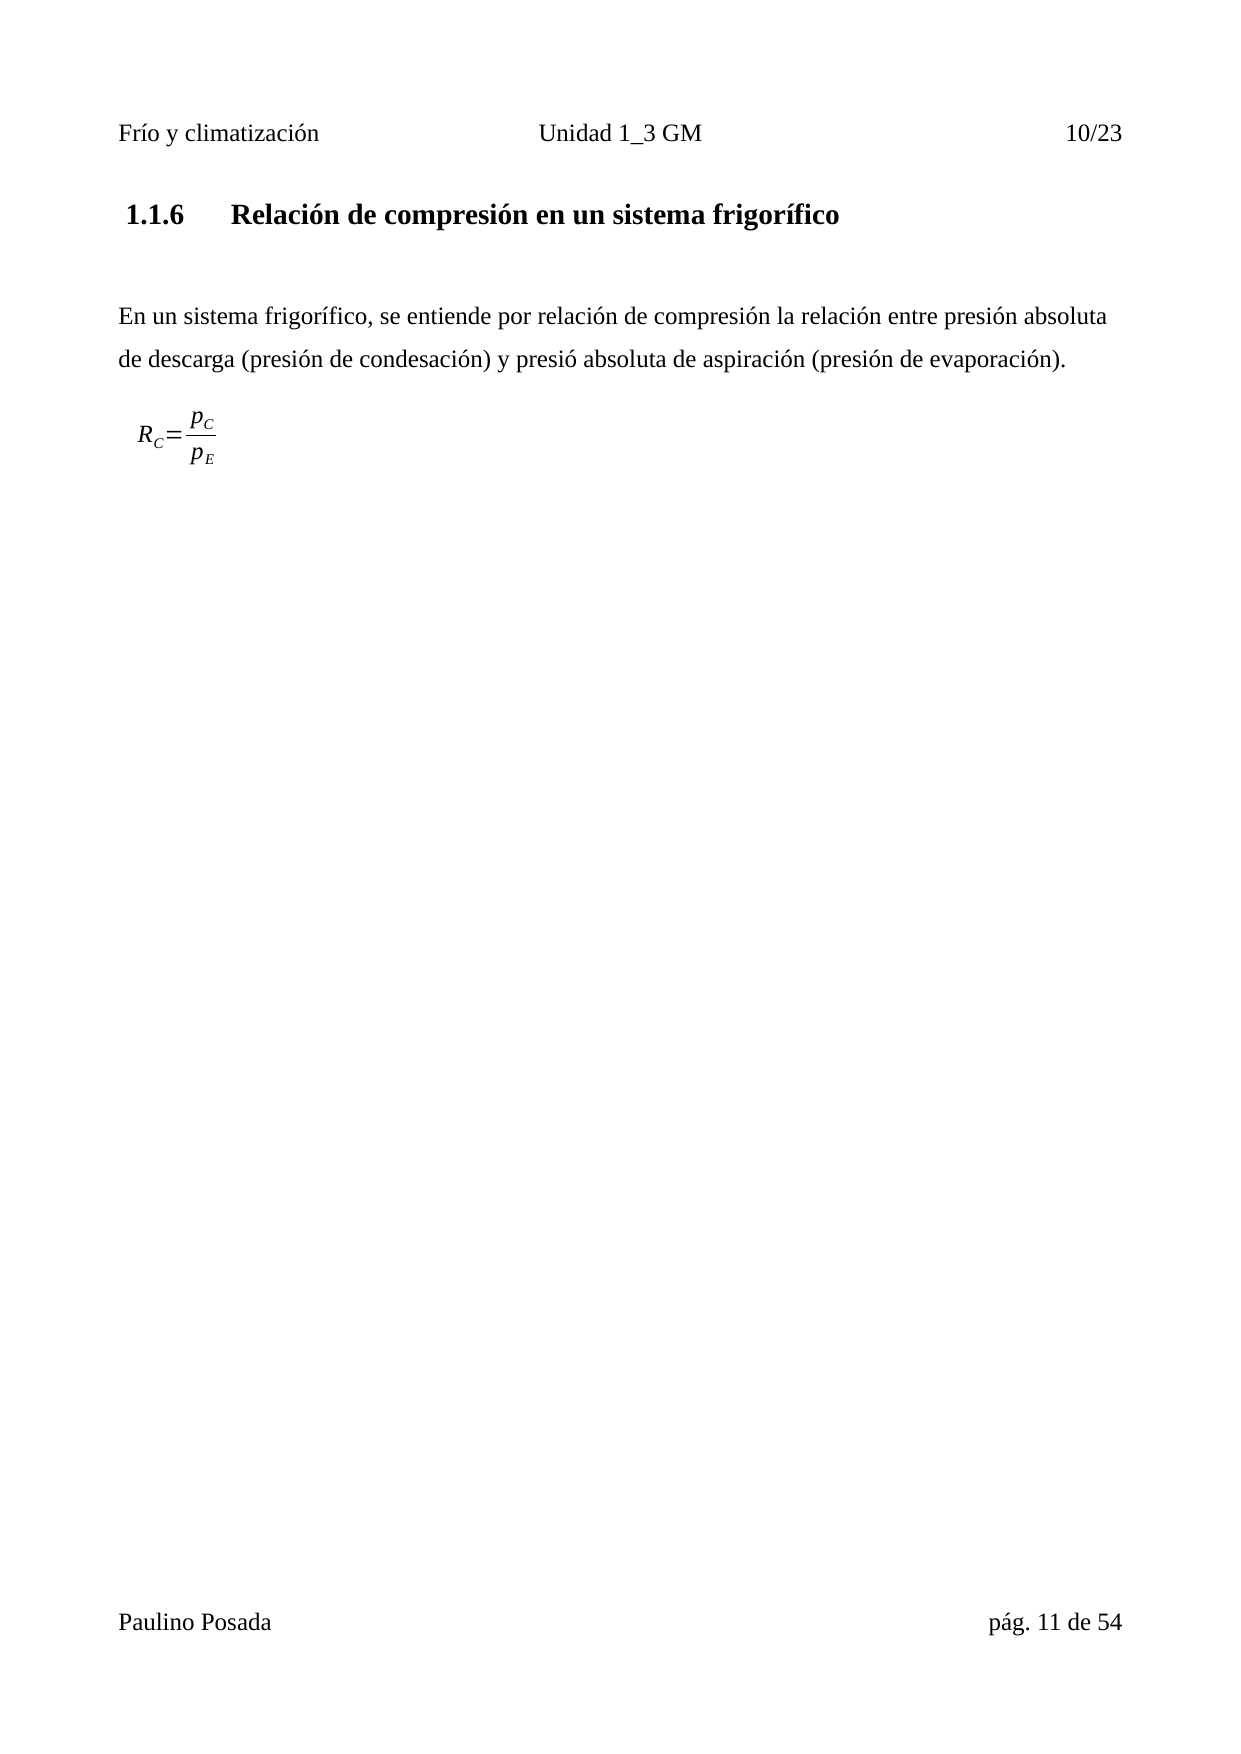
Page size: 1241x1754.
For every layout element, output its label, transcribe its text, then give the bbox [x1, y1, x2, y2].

text En un sistema frigorífico, se entiende por relación de compresión la relación entre presión absoluta de descarga (presión de condesación) y presió absoluta de aspiración (presión de evaporación). [118, 301, 1122, 373]
subtitle Relación de compresión en un sistema frigorífico [118, 197, 1122, 231]
